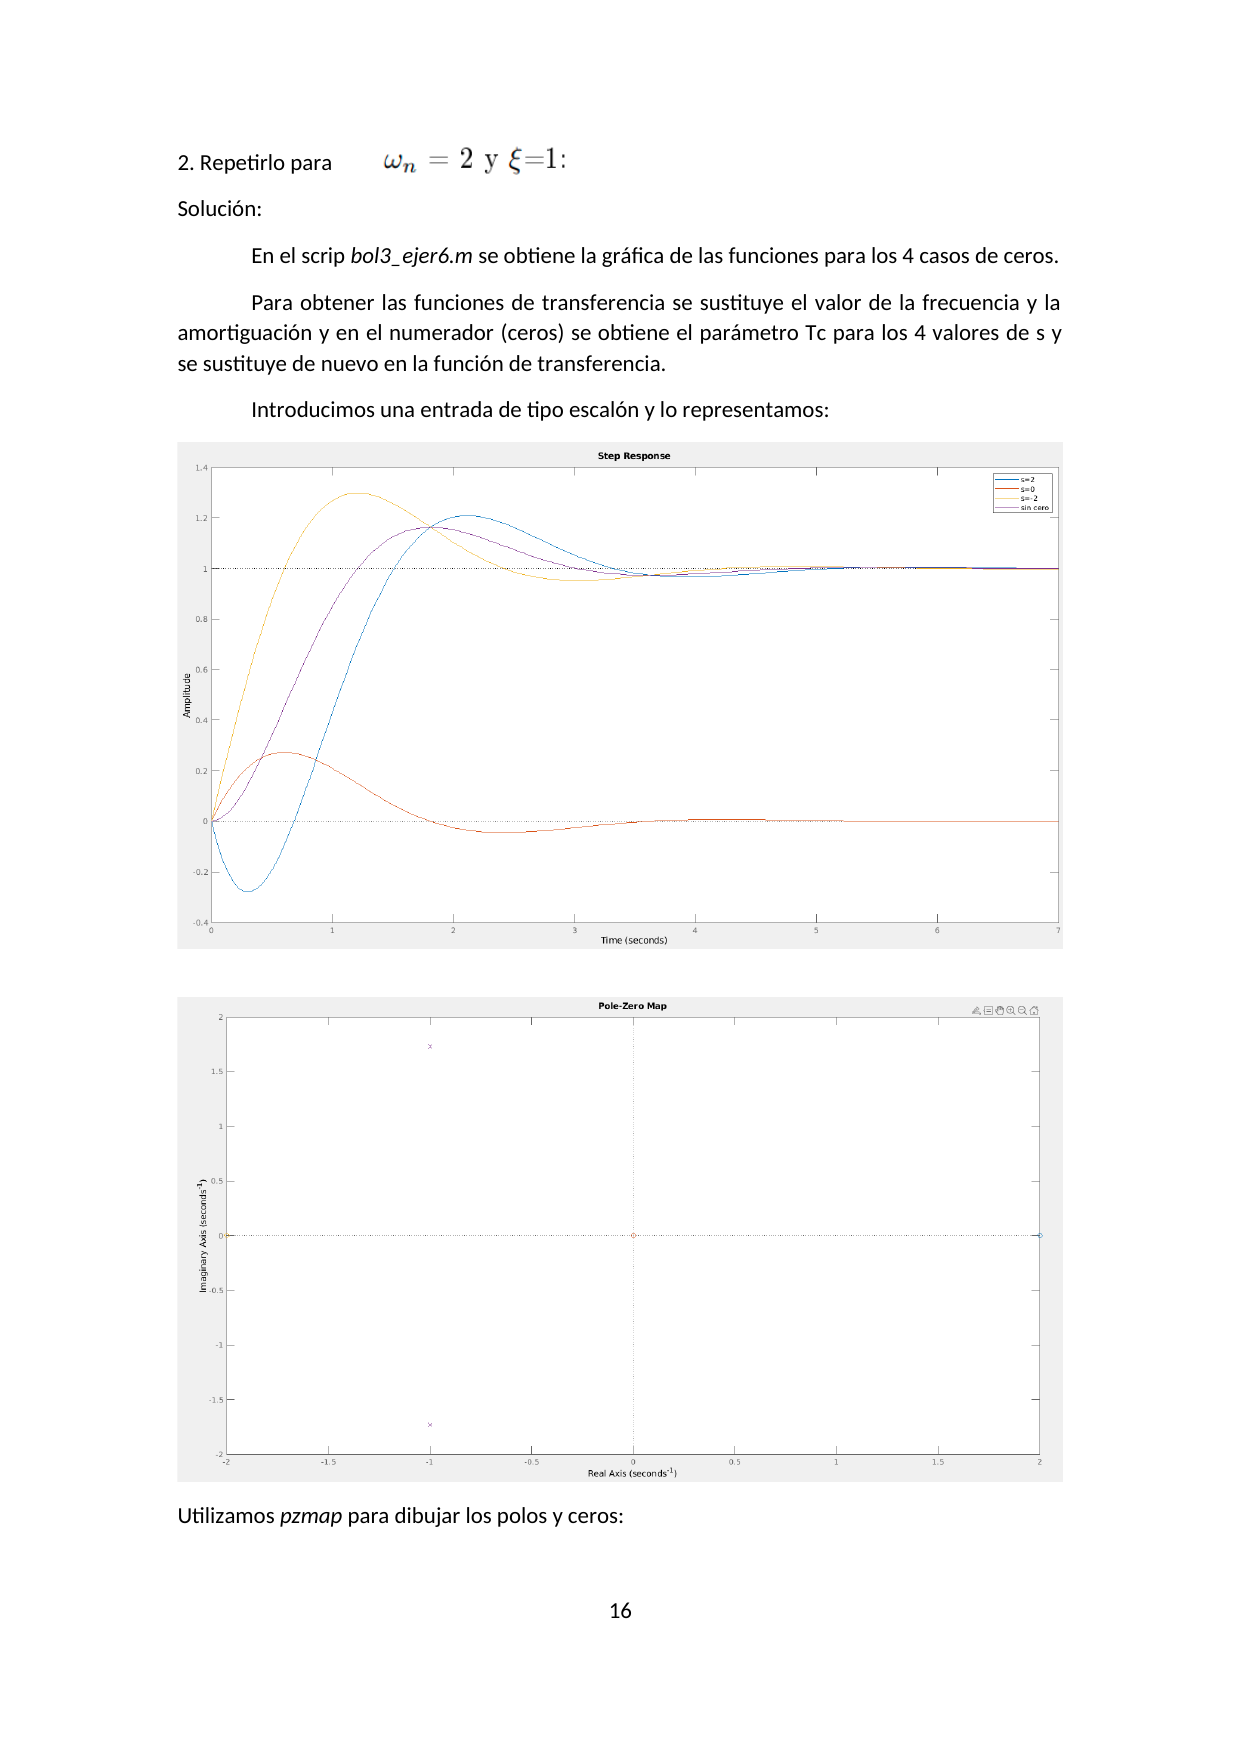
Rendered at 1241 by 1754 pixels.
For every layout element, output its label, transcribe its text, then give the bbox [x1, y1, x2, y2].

picture [177, 997, 1063, 1482]
text [571, 148, 1063, 176]
text [177, 949, 1063, 997]
text Para obtener las funciones de transferencia se sustituye el valor de la frecuencia y la amortiguación y en el numerador (ceros) se obtiene el parámetro Tc para los 4 valores de s y se sustituye de nuevo en la función de transferencia. [177, 288, 1063, 377]
picture [177, 442, 1063, 949]
text Solución: [177, 194, 1063, 222]
picture [381, 142, 571, 177]
text Utilizamos pzmap para dibujar los polos y ceros: [177, 1482, 1063, 1529]
text En el scrip bol3_ejer6.m se obtiene la gráfica de las funciones para los 4 casos de ceros. [177, 241, 1063, 269]
text 2. Repetirlo para [177, 148, 381, 176]
text Introducimos una entrada de tipo escalón y lo representamos: [177, 396, 1063, 423]
